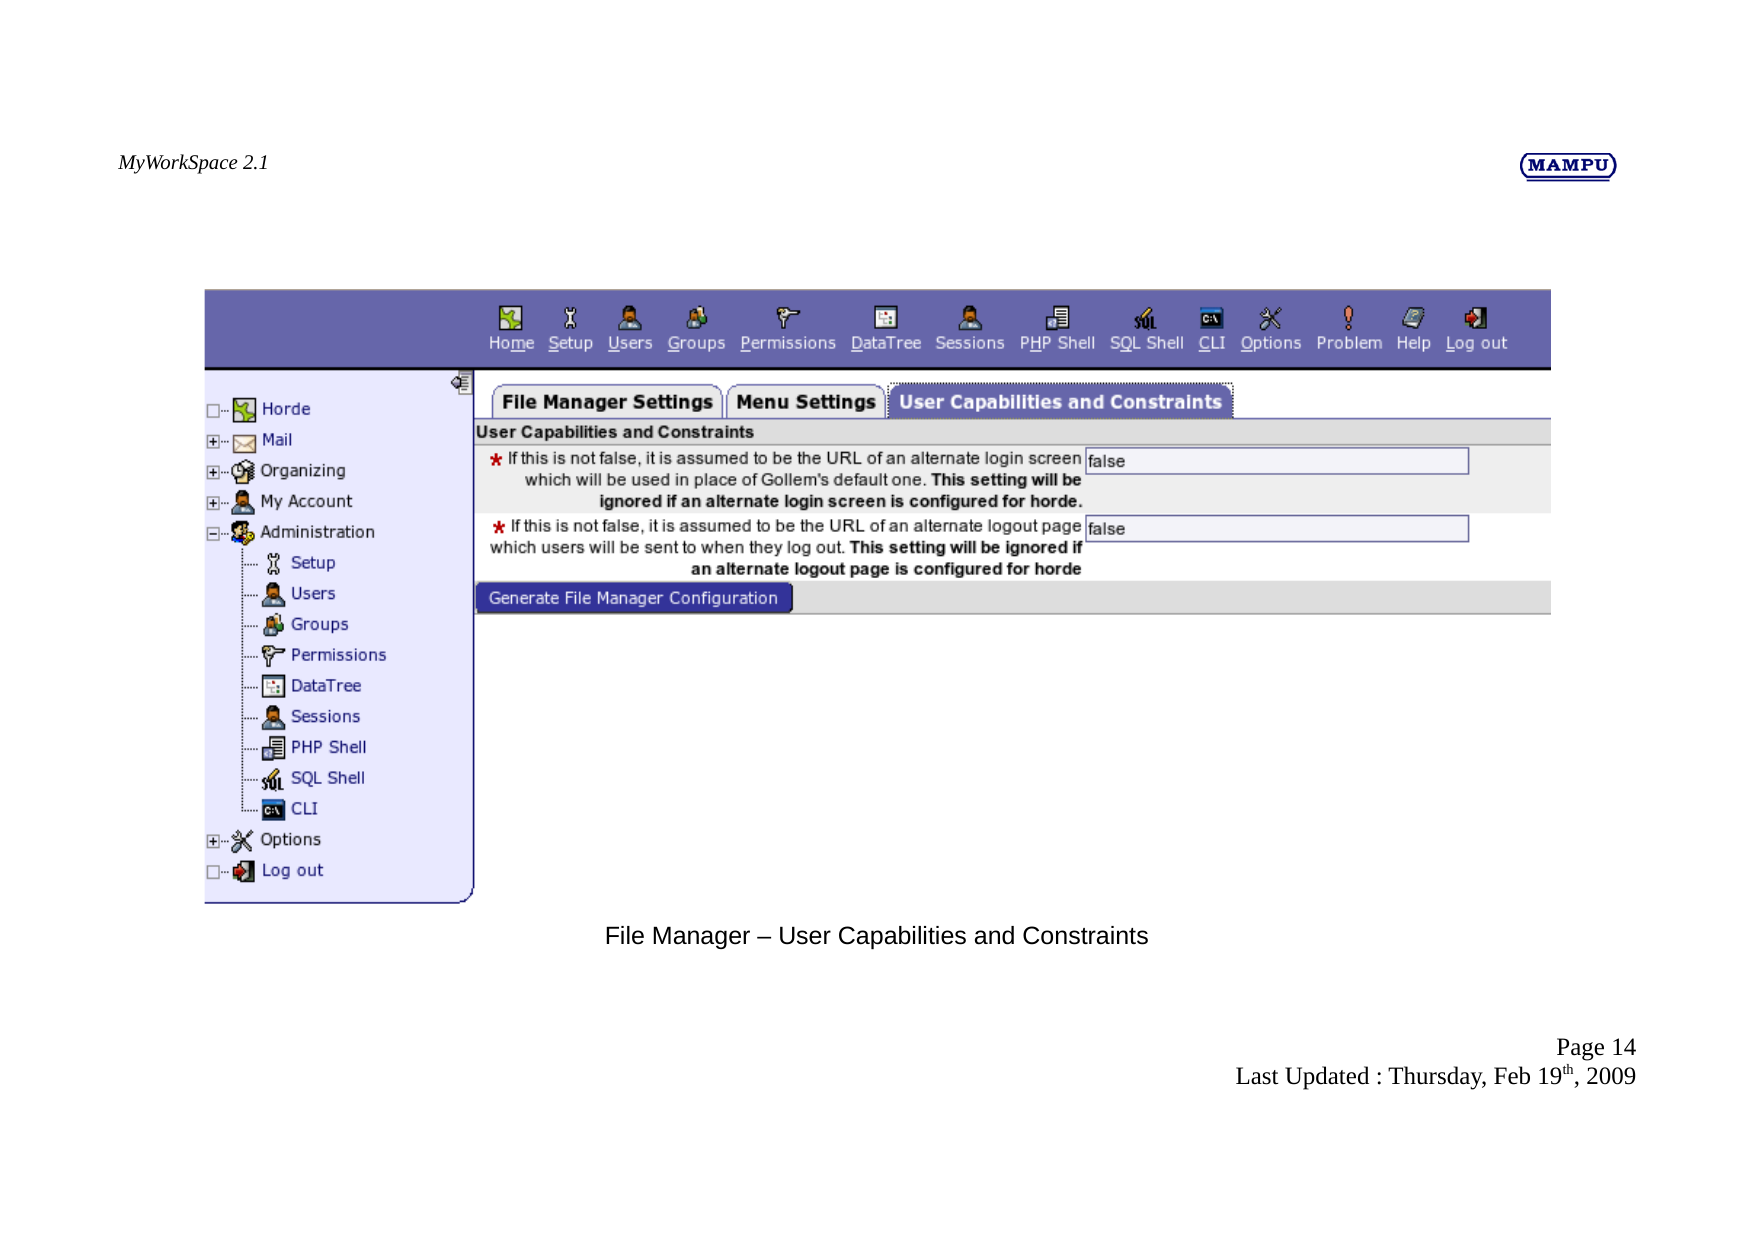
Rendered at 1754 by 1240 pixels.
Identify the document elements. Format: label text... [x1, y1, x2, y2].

picture [204, 289, 1551, 907]
text File Manager – User Capabilities and Constraints [118, 264, 1636, 950]
picture [1517, 150, 1622, 183]
